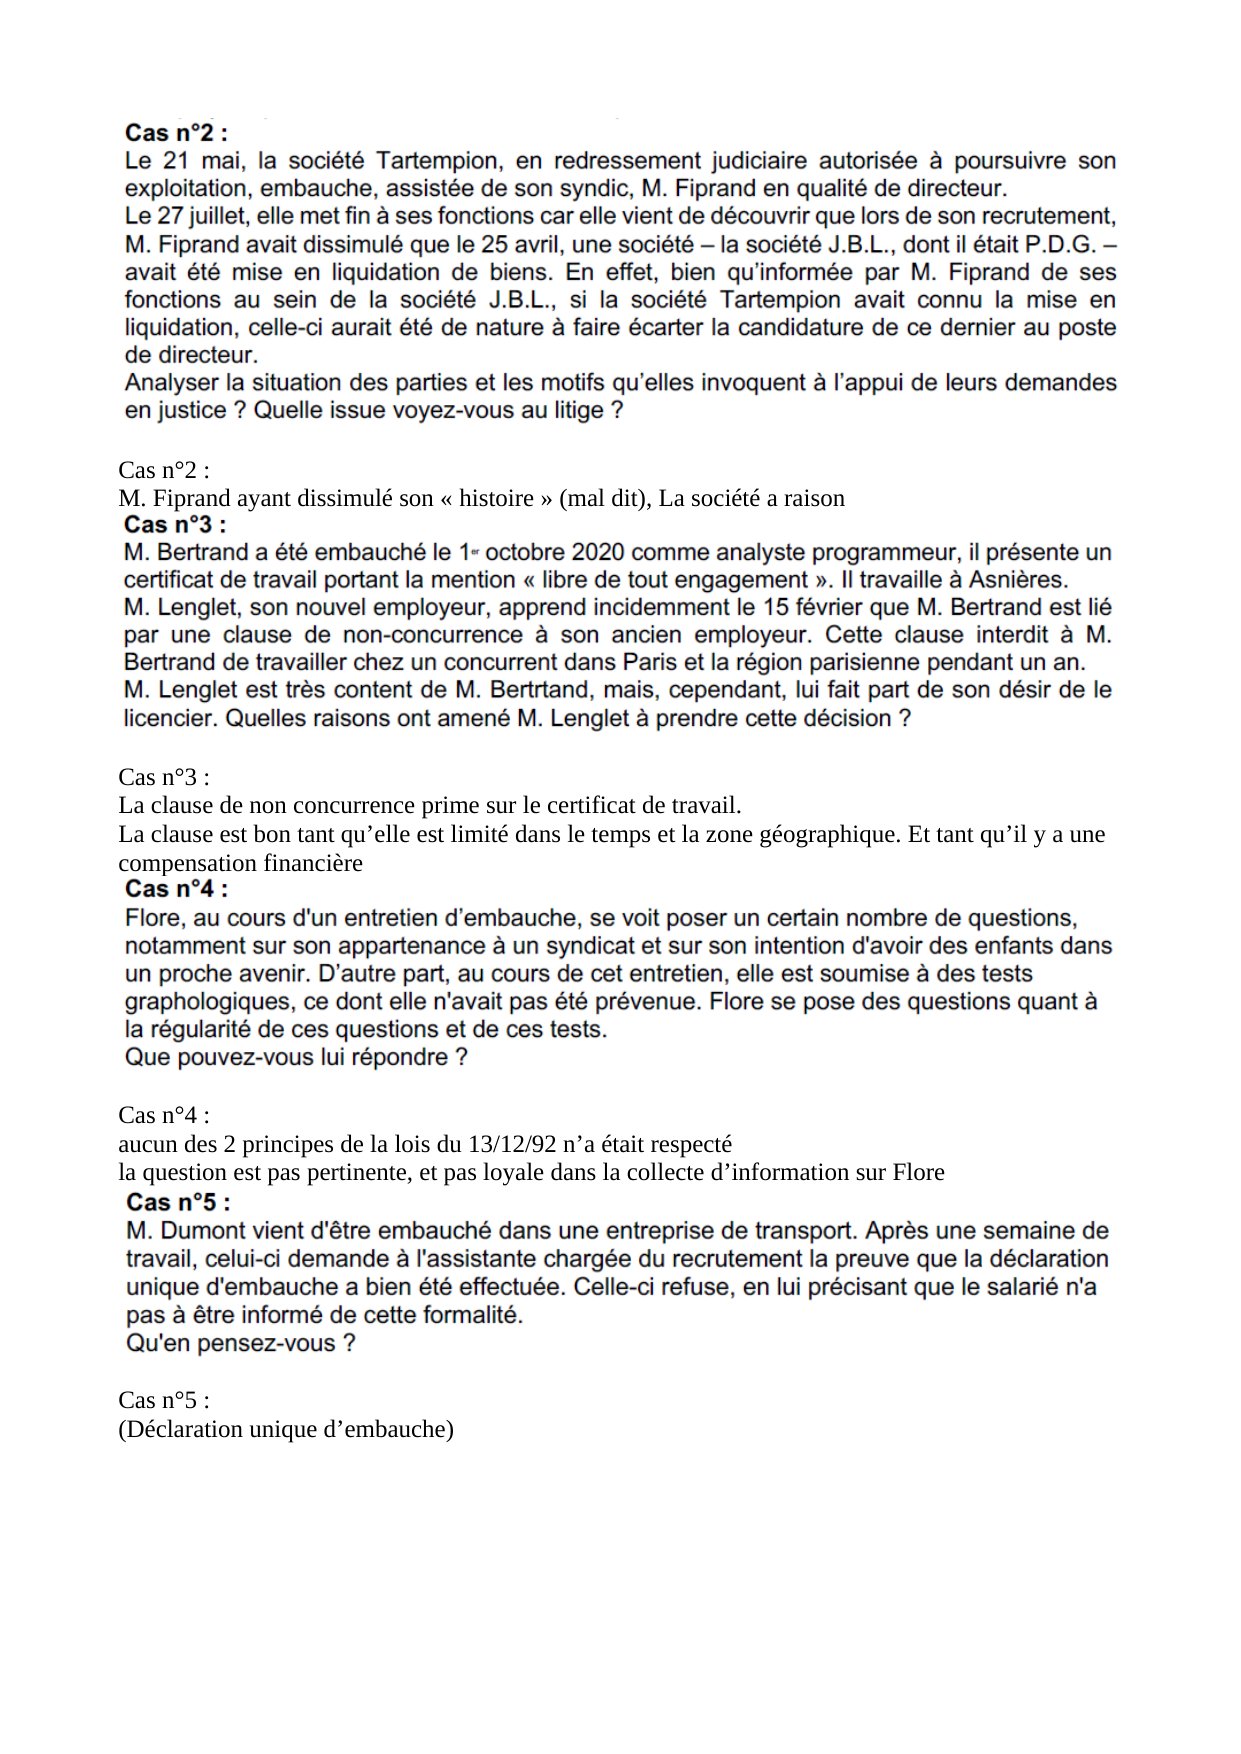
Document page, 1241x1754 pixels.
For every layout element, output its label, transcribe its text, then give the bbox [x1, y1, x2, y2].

picture [118, 876, 1123, 1072]
picture [118, 118, 1123, 426]
text Cas n°2 : [118, 455, 1122, 483]
text Cas n°3 : [118, 762, 1122, 791]
text Cas n°5 : [118, 1385, 1122, 1414]
text (Déclaration unique d’embauche) [118, 1414, 1122, 1442]
text La clause est bon tant qu’elle est limité dans le temps et la zone géographique. Et tant qu’il y a une compensation financière [118, 819, 1122, 876]
picture [118, 1186, 1123, 1357]
text Cas n°4 : [118, 1100, 1122, 1129]
text La clause de non concurrence prime sur le certificat de travail. [118, 791, 1122, 819]
picture [118, 512, 1123, 733]
text la question est pas pertinente, et pas loyale dans la collecte d’information sur Flore [118, 1157, 1122, 1186]
text M. Fiprand ayant dissimulé son « histoire » (mal dit), La société a raison [118, 483, 1122, 512]
text aucun des 2 principes de la lois du 13/12/92 n’a était respecté [118, 1129, 1122, 1157]
